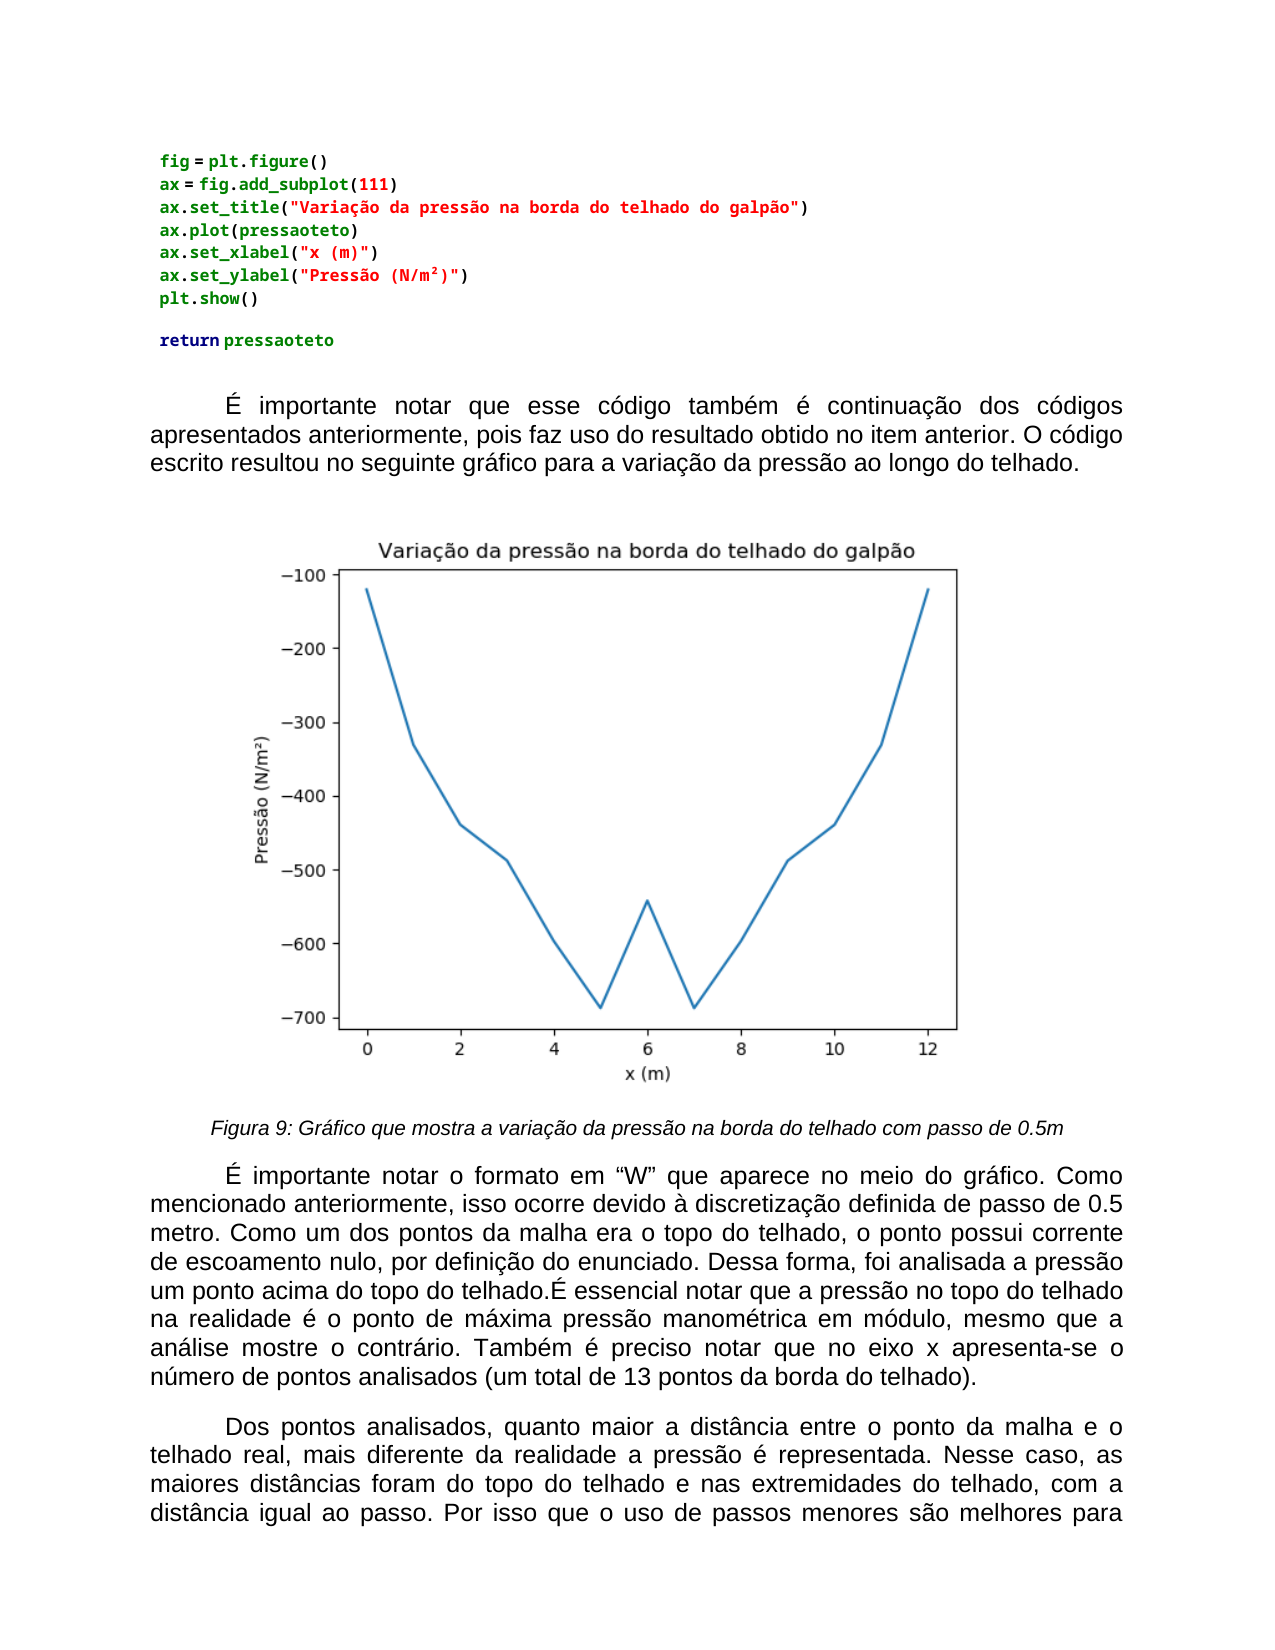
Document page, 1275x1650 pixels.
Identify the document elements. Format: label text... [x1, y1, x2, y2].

text ax = fig.add_subplot(111) [150, 173, 1125, 195]
text plt.show() [150, 286, 1125, 309]
text return pressaoteto [150, 328, 1125, 351]
text É importante notar que esse código também é continuação dos códigos apresentados anteriormente, pois faz uso do resultado obtido no item anterior. O código escrito resultou no seguinte gráfico para a variação da pressão ao longo do telhado. [150, 391, 1125, 477]
text ax.set_title("Variação da pressão na borda do telhado do galpão") [150, 195, 1125, 218]
picture [239, 497, 1036, 1095]
text fig = plt.figure() [150, 150, 1125, 173]
text Figura 9: Gráfico que mostra a variação da pressão na borda do telhado com passo de 0.5m [150, 498, 1125, 1140]
text Dos pontos analisados, quanto maior a distância entre o ponto da malha e o telhado real, mais diferente da realidade a pressão é representada. Nesse caso, as maiores distâncias foram do topo do telhado e nas extremidades do telhado, com a distância igual ao passo. Por isso que o uso de passos menores são melhores para [150, 1411, 1125, 1526]
text É importante notar o formato em “W” que aparece no meio do gráfico. Como mencionado anteriormente, isso ocorre devido à discretização definida de passo de 0.5 metro. Como um dos pontos da malha era o topo do telhado, o ponto possui corrente de escoamento nulo, por definição do enunciado. Dessa forma, foi analisada a pressão um ponto acima do topo do telhado.É essencial notar que a pressão no topo do telhado na realidade é o ponto de máxima pressão manométrica em módulo, mesmo que a análise mostre o contrário. Também é preciso notar que no eixo x apresenta-se o número de pontos analisados (um total de 13 pontos da borda do telhado). [150, 1161, 1125, 1391]
text ax.set_xlabel("x (m)") [150, 241, 1125, 263]
text ax.set_ylabel("Pressão (N/m²)") [150, 263, 1125, 286]
text ax.plot(pressaoteto) [150, 218, 1125, 241]
